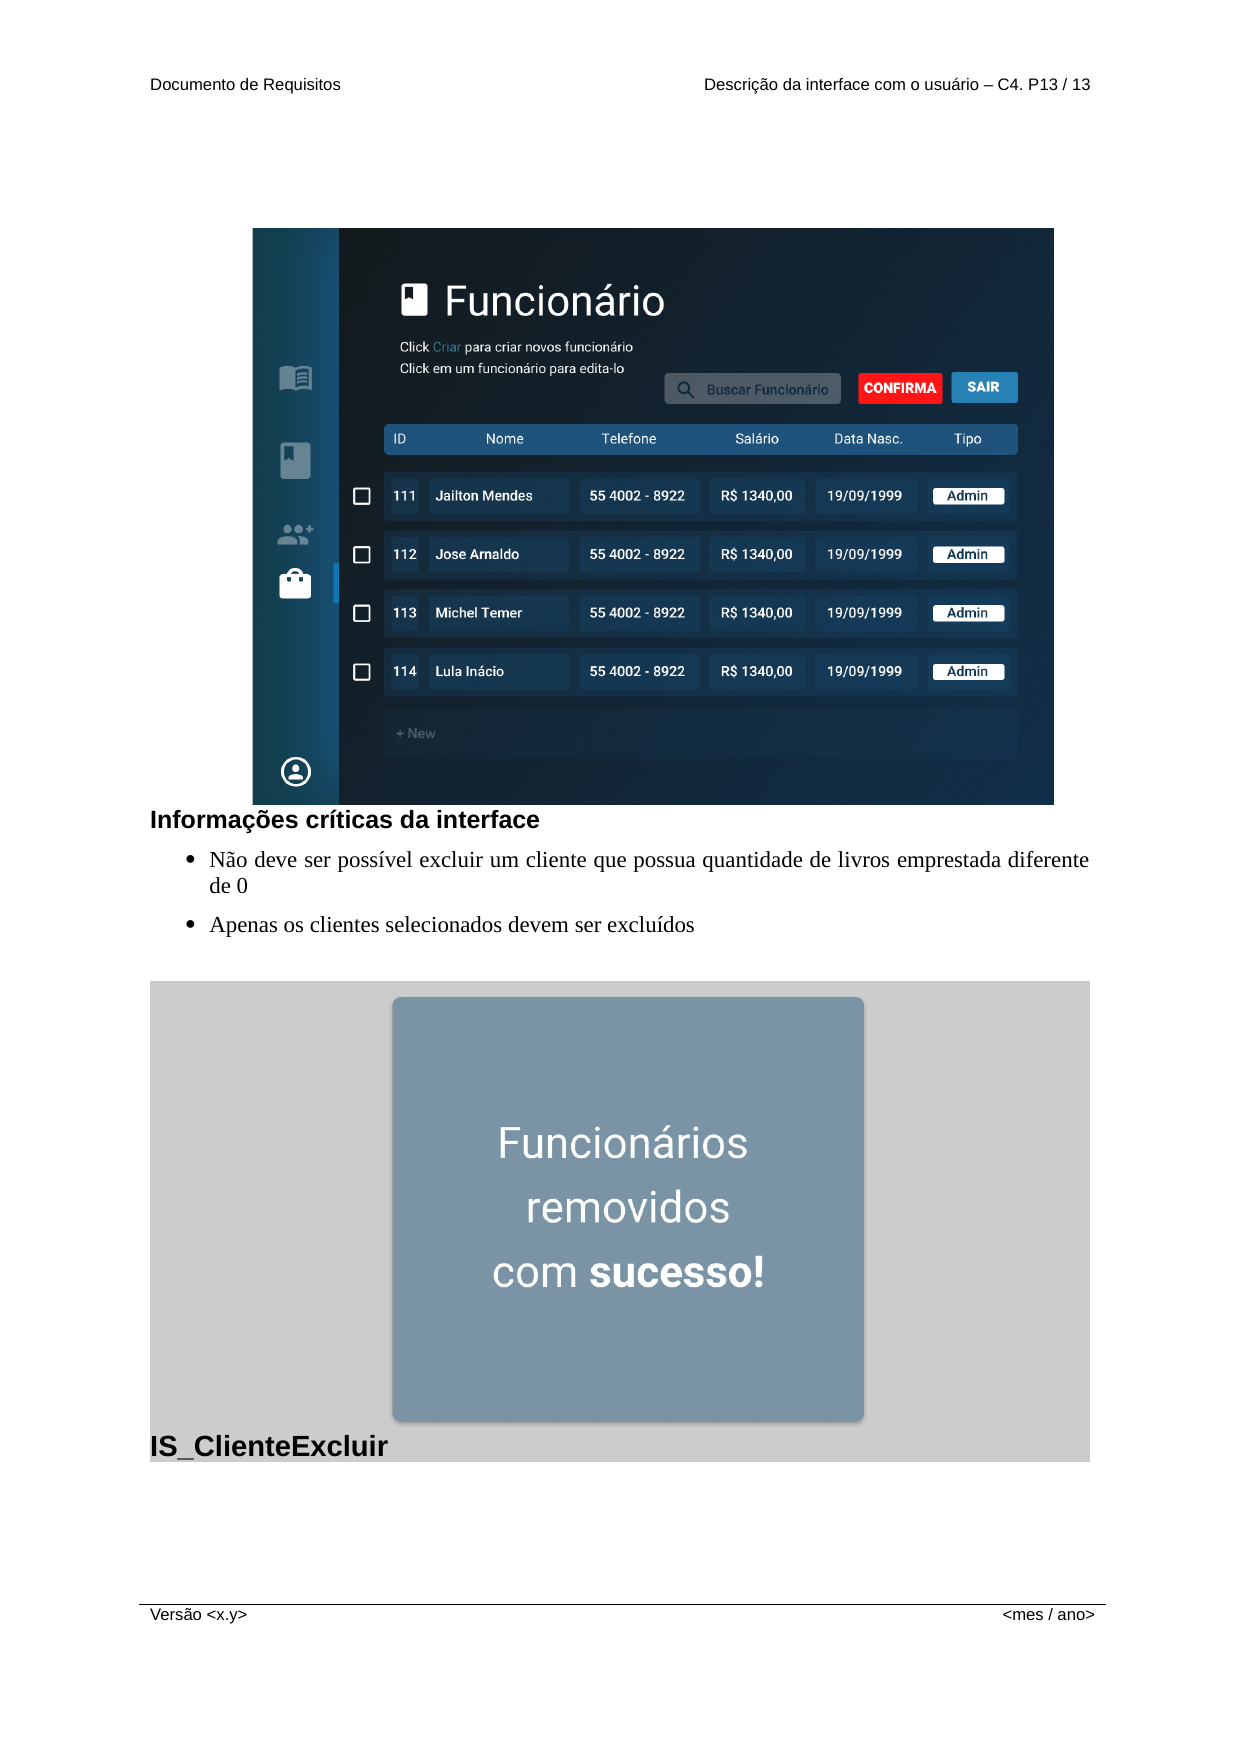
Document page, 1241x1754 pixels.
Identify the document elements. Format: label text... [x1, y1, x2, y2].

subtitle Informações críticas da interface [150, 656, 1090, 833]
list Não deve ser possível excluir um cliente que possua quantidade de livros emprestada diferente de 0 [186, 846, 1090, 899]
list Apenas os clientes selecionados devem ser excluídos [186, 911, 1090, 938]
picture [252, 228, 1054, 805]
subtitle IS_ClienteExcluir [150, 981, 1090, 1462]
picture [387, 994, 869, 1429]
